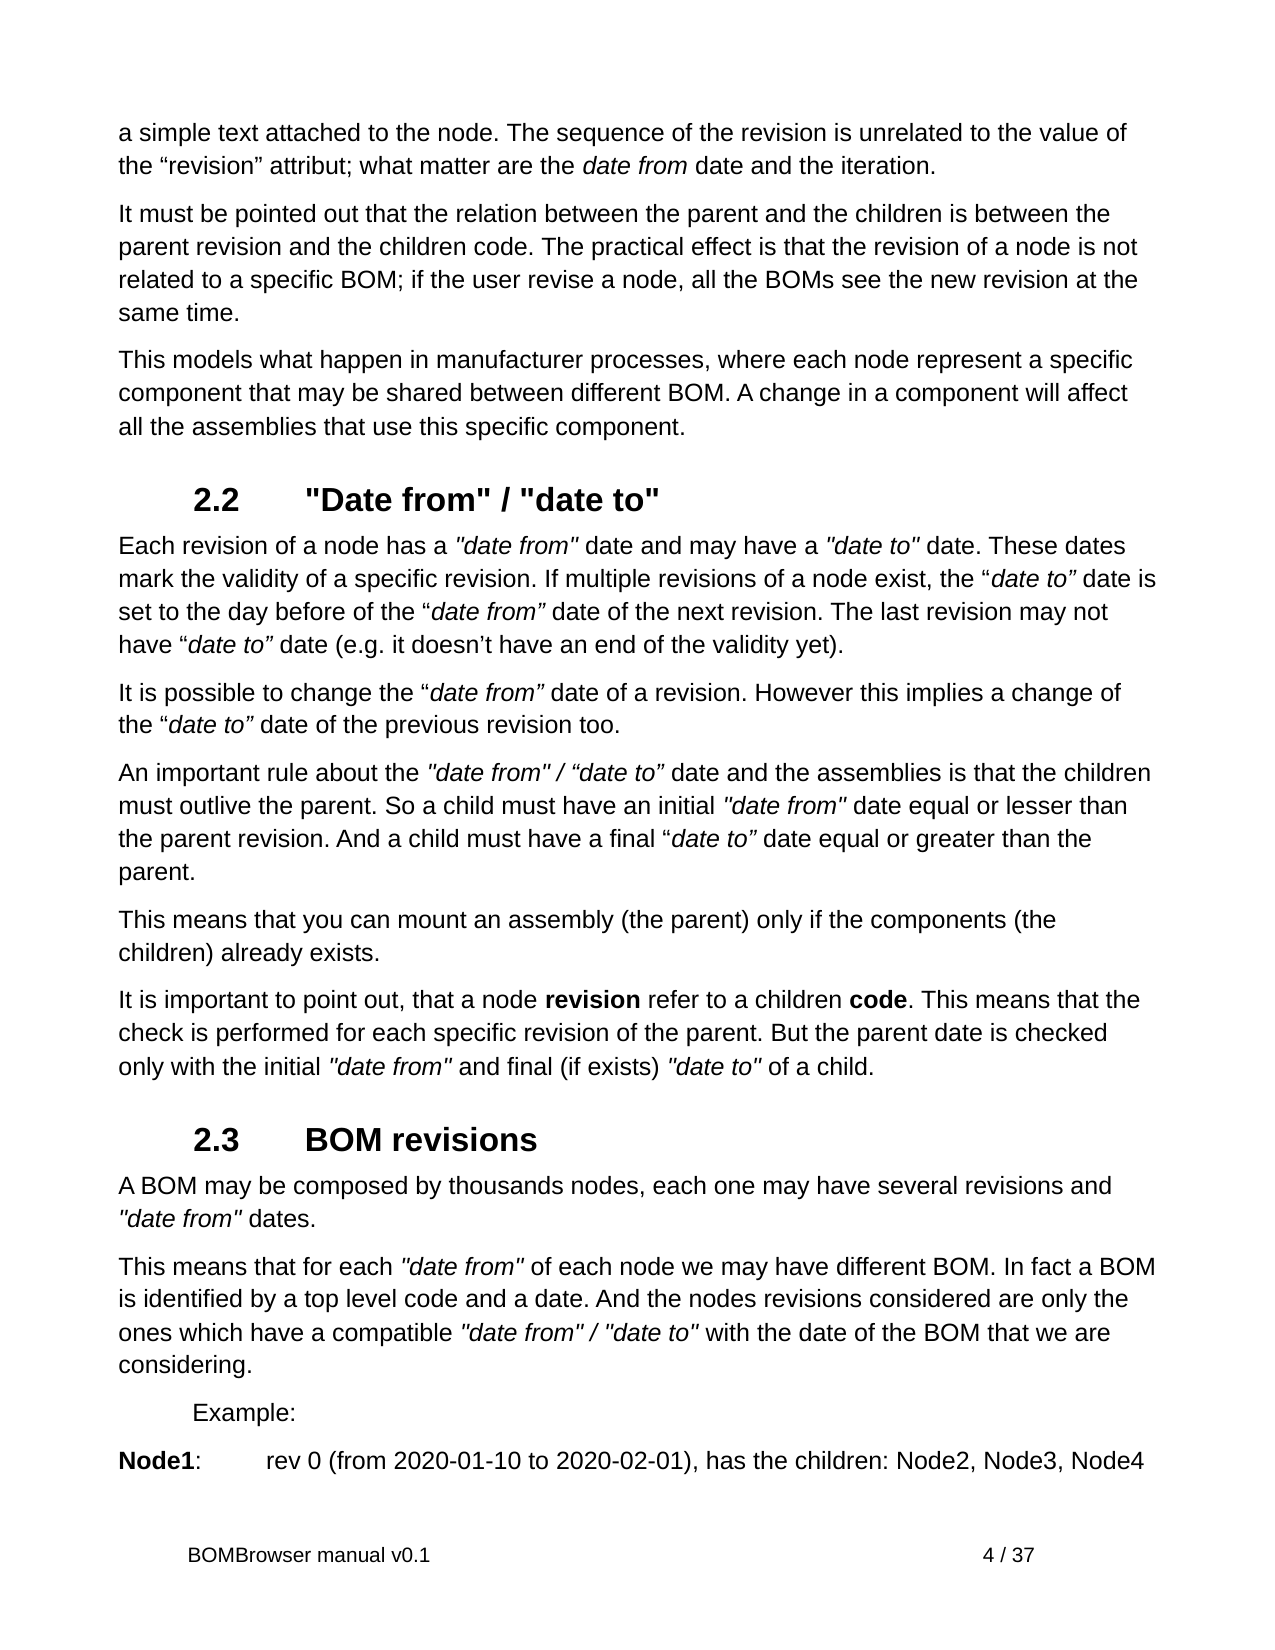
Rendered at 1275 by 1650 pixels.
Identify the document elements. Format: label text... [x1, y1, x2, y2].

subtitle "Date from" / "date to" [193, 480, 1157, 518]
text Example: [118, 1398, 1157, 1427]
subtitle BOM revisions [193, 1120, 1157, 1158]
text This means that for each "date from" of each node we may have different BOM. In fact a BOM is identified by a top level code and a date. And the nodes revisions considered are only the ones which have a compatible "date from" / "date to" with the date of the BOM that we are considering. [118, 1251, 1157, 1379]
text a simple text attached to the node. The sequence of the revision is unrelated to the value of the “revision” attribut; what matter are the date from date and the iteration. [118, 118, 1157, 180]
text Each revision of a node has a "date from" date and may have a "date to" date. These dates mark the validity of a specific revision. If multiple revisions of a node exist, the “date to” date is set to the day before of the “date from” date of the next revision. The last revision may not have “date to” date (e.g. it doesn’t have an end of the validity yet). [118, 531, 1157, 659]
text A BOM may be composed by thousands nodes, each one may have several revisions and "date from" dates. [118, 1171, 1157, 1233]
text It must be pointed out that the relation between the parent and the children is between the parent revision and the children code. The practical effect is that the revision of a node is not related to a specific BOM; if the user revise a node, all the BOMs see the new revision at the same time. [118, 199, 1157, 327]
text An important rule about the "date from" / “date to” date and the assemblies is that the children must outlive the parent. So a child must have an initial "date from" date equal or lesser than the parent revision. And a child must have a final “date to” date equal or greater than the parent. [118, 758, 1157, 886]
text This means that you can mount an assembly (the parent) only if the components (the children) already exists. [118, 905, 1157, 967]
text This models what happen in manufacturer processes, where each node represent a specific component that may be shared between different BOM. A change in a component will affect all the assemblies that use this specific component. [118, 345, 1157, 440]
text Node1: rev 0 (from 2020-01-10 to 2020-02-01), has the children: Node2, Node3, Node4 [118, 1446, 1157, 1474]
text It is important to point out, that a node revision refer to a children code. This means that the check is performed for each specific revision of the parent. But the parent date is checked only with the initial "date from" and final (if exists) "date to" of a child. [118, 985, 1157, 1080]
text It is possible to change the “date from” date of a revision. However this implies a change of the “date to” date of the previous revision too. [118, 677, 1157, 739]
